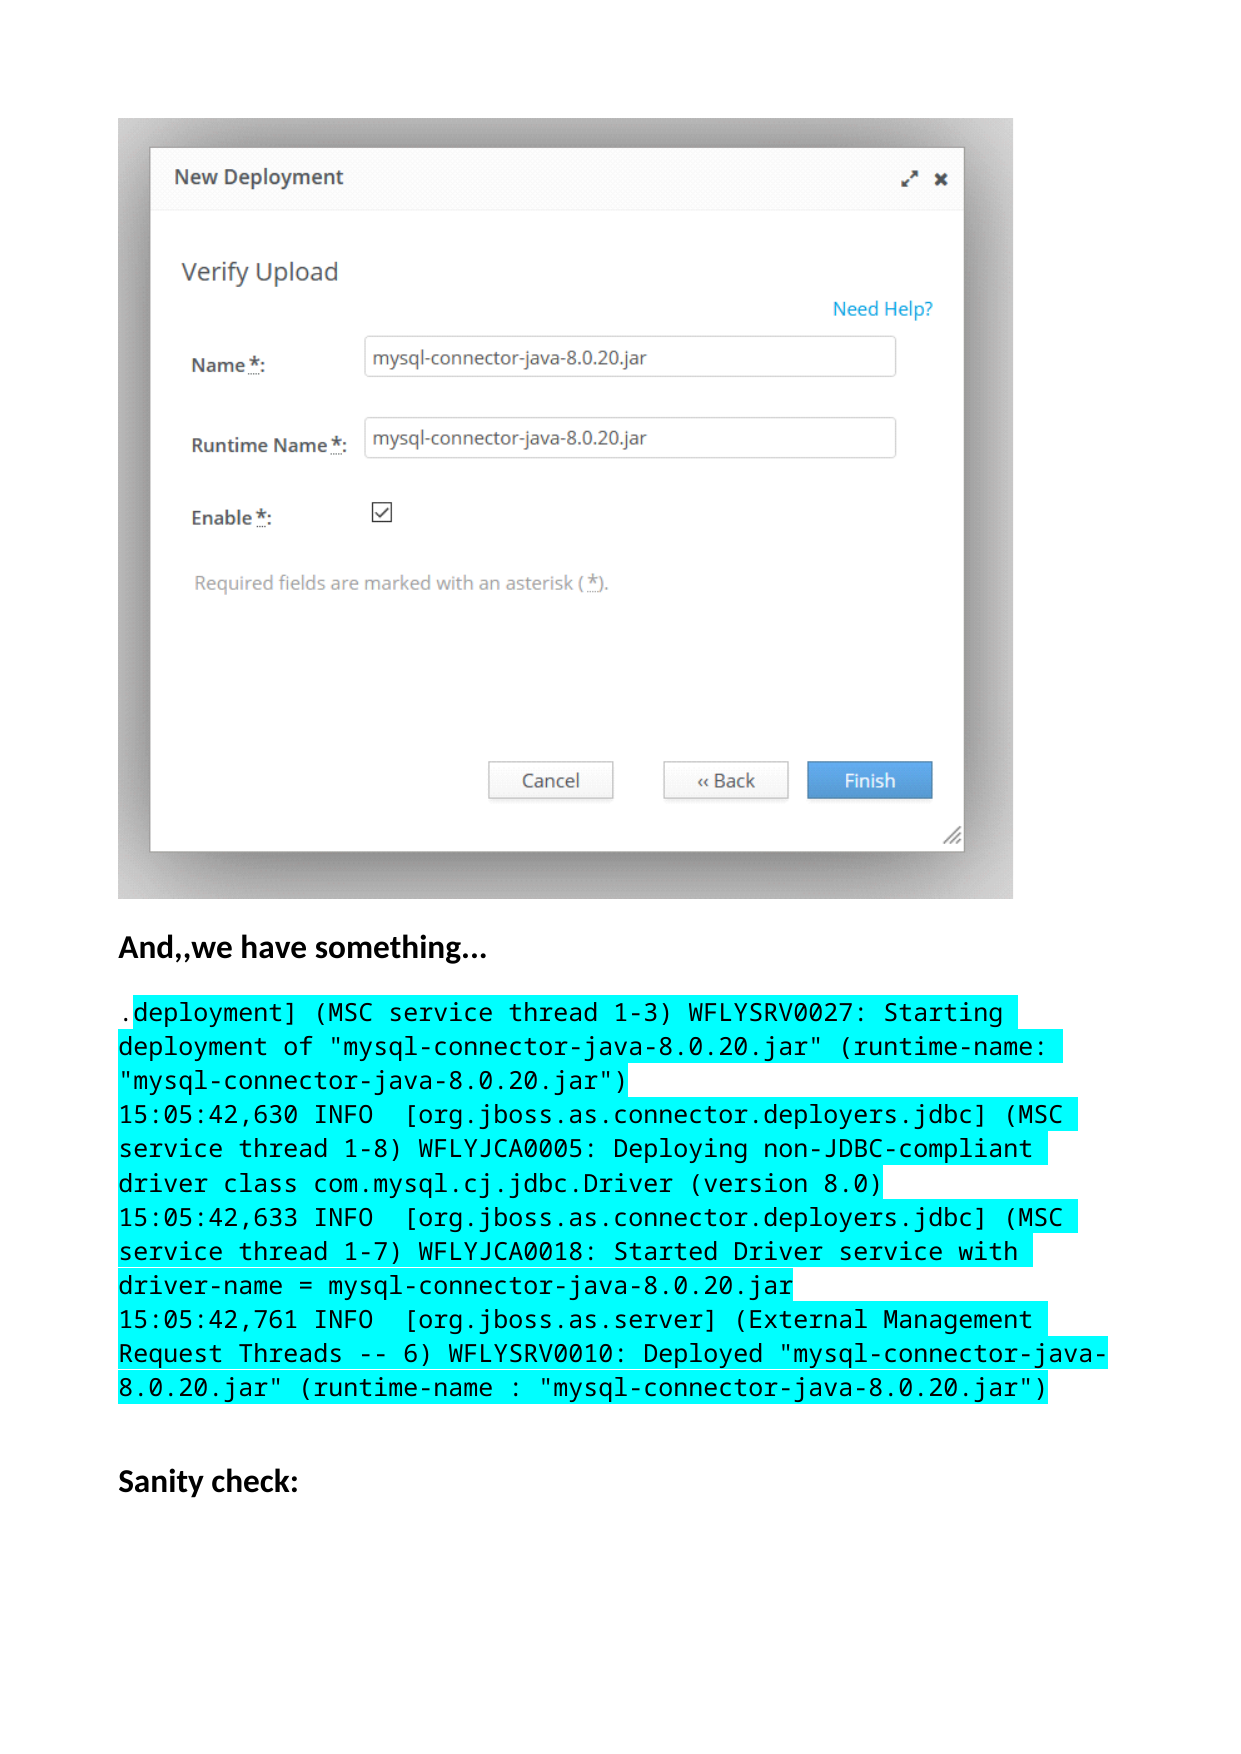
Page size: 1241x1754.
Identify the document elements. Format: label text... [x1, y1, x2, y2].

text 15:05:42,761 INFO [org.jboss.as.server] (External Management Request Threads -- 6) WFLYSRV0010: Deployed "mysql-connector-java-8.0.20.jar" (runtime-name : "mysql-connector-java-8.0.20.jar") [118, 1301, 1122, 1404]
text 15:05:42,630 INFO [org.jboss.as.connector.deployers.jdbc] (MSC service thread 1-8) WFLYJCA0005: Deploying non-JDBC-compliant driver class com.mysql.cj.jdbc.Driver (version 8.0) [118, 1097, 1122, 1199]
text .deployment] (MSC service thread 1-3) WFLYSRV0027: Starting deployment of "mysql-connector-java-8.0.20.jar" (runtime-name: "mysql-connector-java-8.0.20.jar") [118, 995, 1122, 1097]
text 15:05:42,633 INFO [org.jboss.as.connector.deployers.jdbc] (MSC service thread 1-7) WFLYJCA0018: Started Driver service with driver-name = mysql-connector-java-8.0.20.jar [118, 1199, 1122, 1301]
text And,,we have something... [118, 926, 1122, 967]
text Sanity check: [118, 1460, 1122, 1500]
